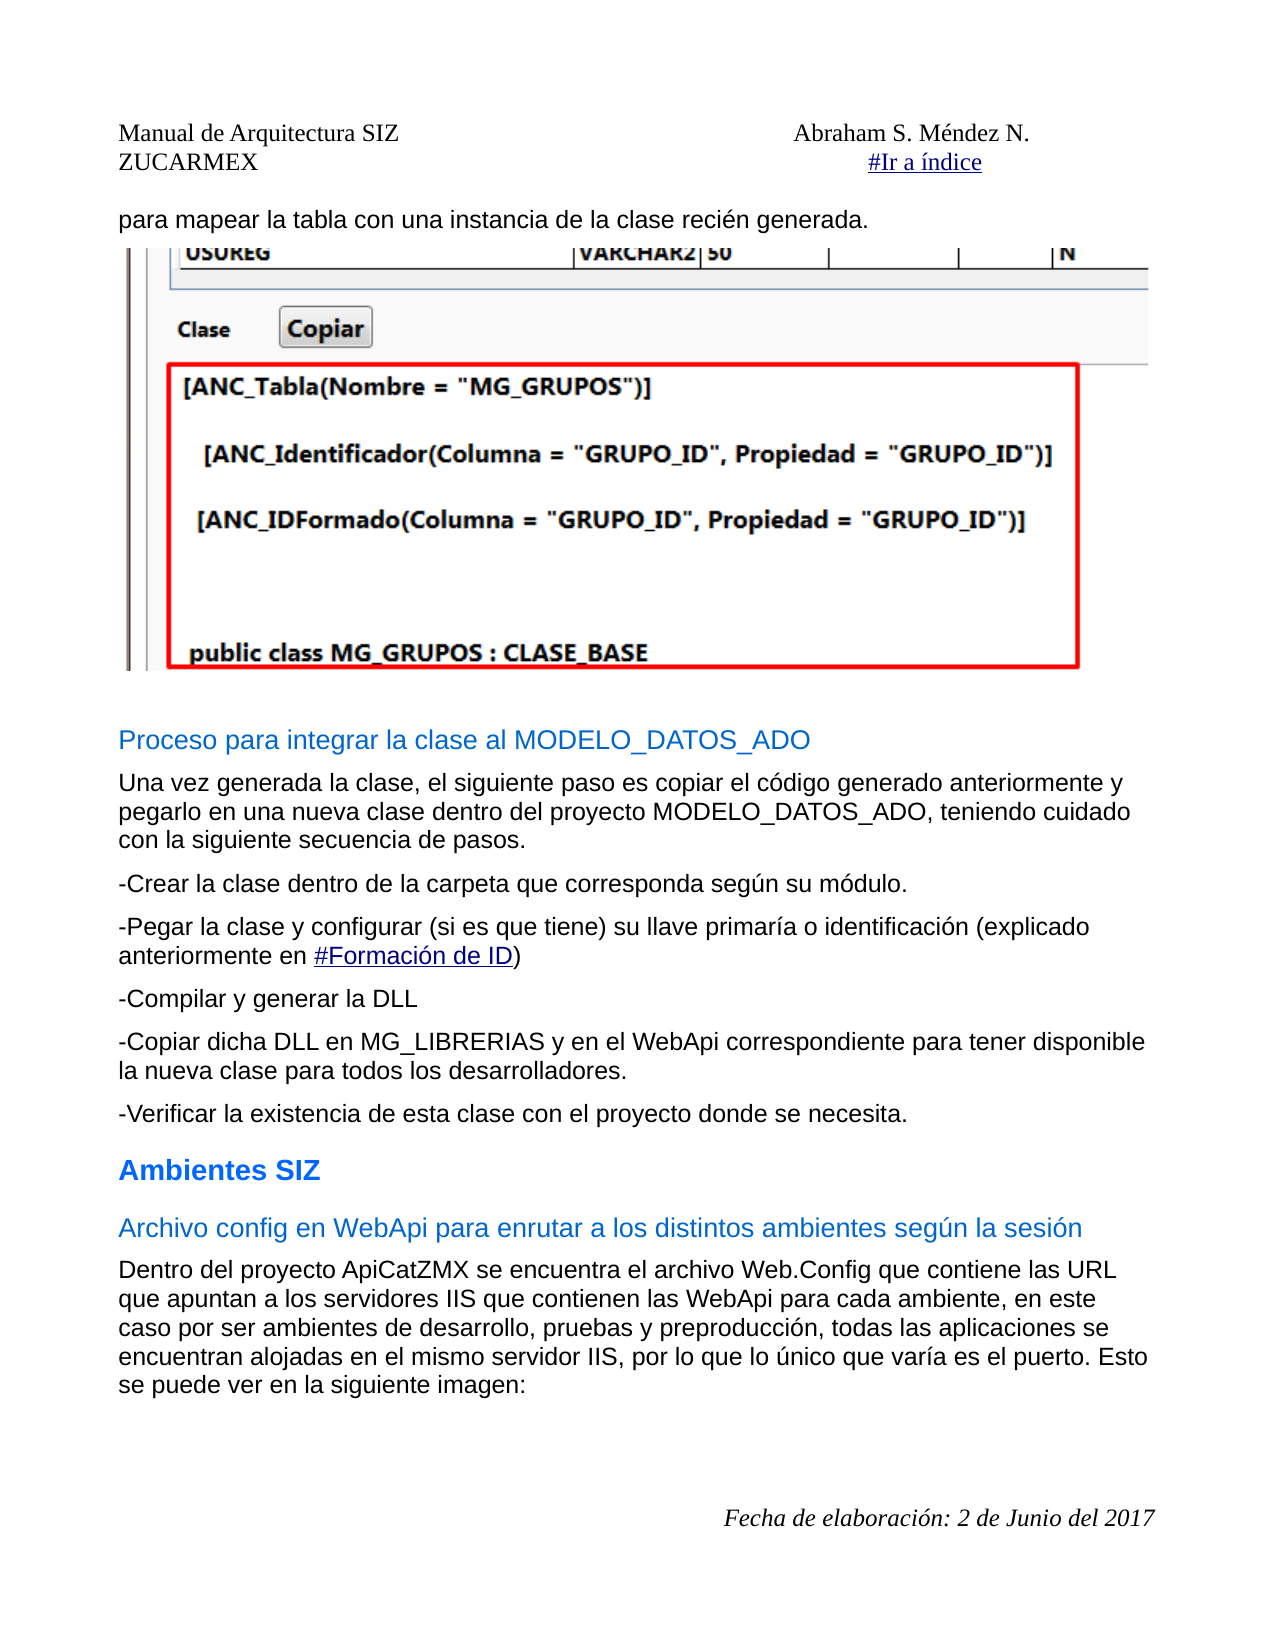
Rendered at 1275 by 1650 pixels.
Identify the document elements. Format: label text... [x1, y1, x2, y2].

text -Verificar la existencia de esta clase con el proyecto donde se necesita. [118, 1099, 1157, 1128]
text Ambientes SIZ [118, 1153, 1157, 1187]
text para mapear la tabla con una instancia de la clase recién generada. [118, 205, 1157, 234]
text Dentro del proyecto ApiCatZMX se encuentra el archivo Web.Config que contiene las URL que apuntan a los servidores IIS que contienen las WebApi para cada ambiente, en este caso por ser ambientes de desarrollo, pruebas y preproducción, todas las aplicaciones se encuentran alojadas en el mismo servidor IIS, por lo que lo único que varía es el puerto. Esto se puede ver en la siguiente imagen: [118, 1256, 1157, 1399]
text -Compilar y generar la DLL [118, 984, 1157, 1013]
picture [126, 248, 1149, 671]
text -Copiar dicha DLL en MG_LIBRERIAS y en el WebApi correspondiente para tener disponible la nueva clase para todos los desarrolladores. [118, 1027, 1157, 1085]
text -Pegar la clase y configurar (si es que tiene) su llave primaría o identificación (explicado anteriormente en #Formación de ID) [118, 912, 1157, 969]
text Una vez generada la clase, el siguiente paso es copiar el código generado anteriormente y pegarlo en una nueva clase dentro del proyecto MODELO_DATOS_ADO, teniendo cuidado con la siguiente secuencia de pasos. [118, 768, 1157, 854]
text Proceso para integrar la clase al MODELO_DATOS_ADO [118, 724, 1157, 755]
text Archivo config en WebApi para enrutar a los distintos ambientes según la sesión [118, 1212, 1157, 1243]
text -Crear la clase dentro de la carpeta que corresponda según su módulo. [118, 869, 1157, 897]
